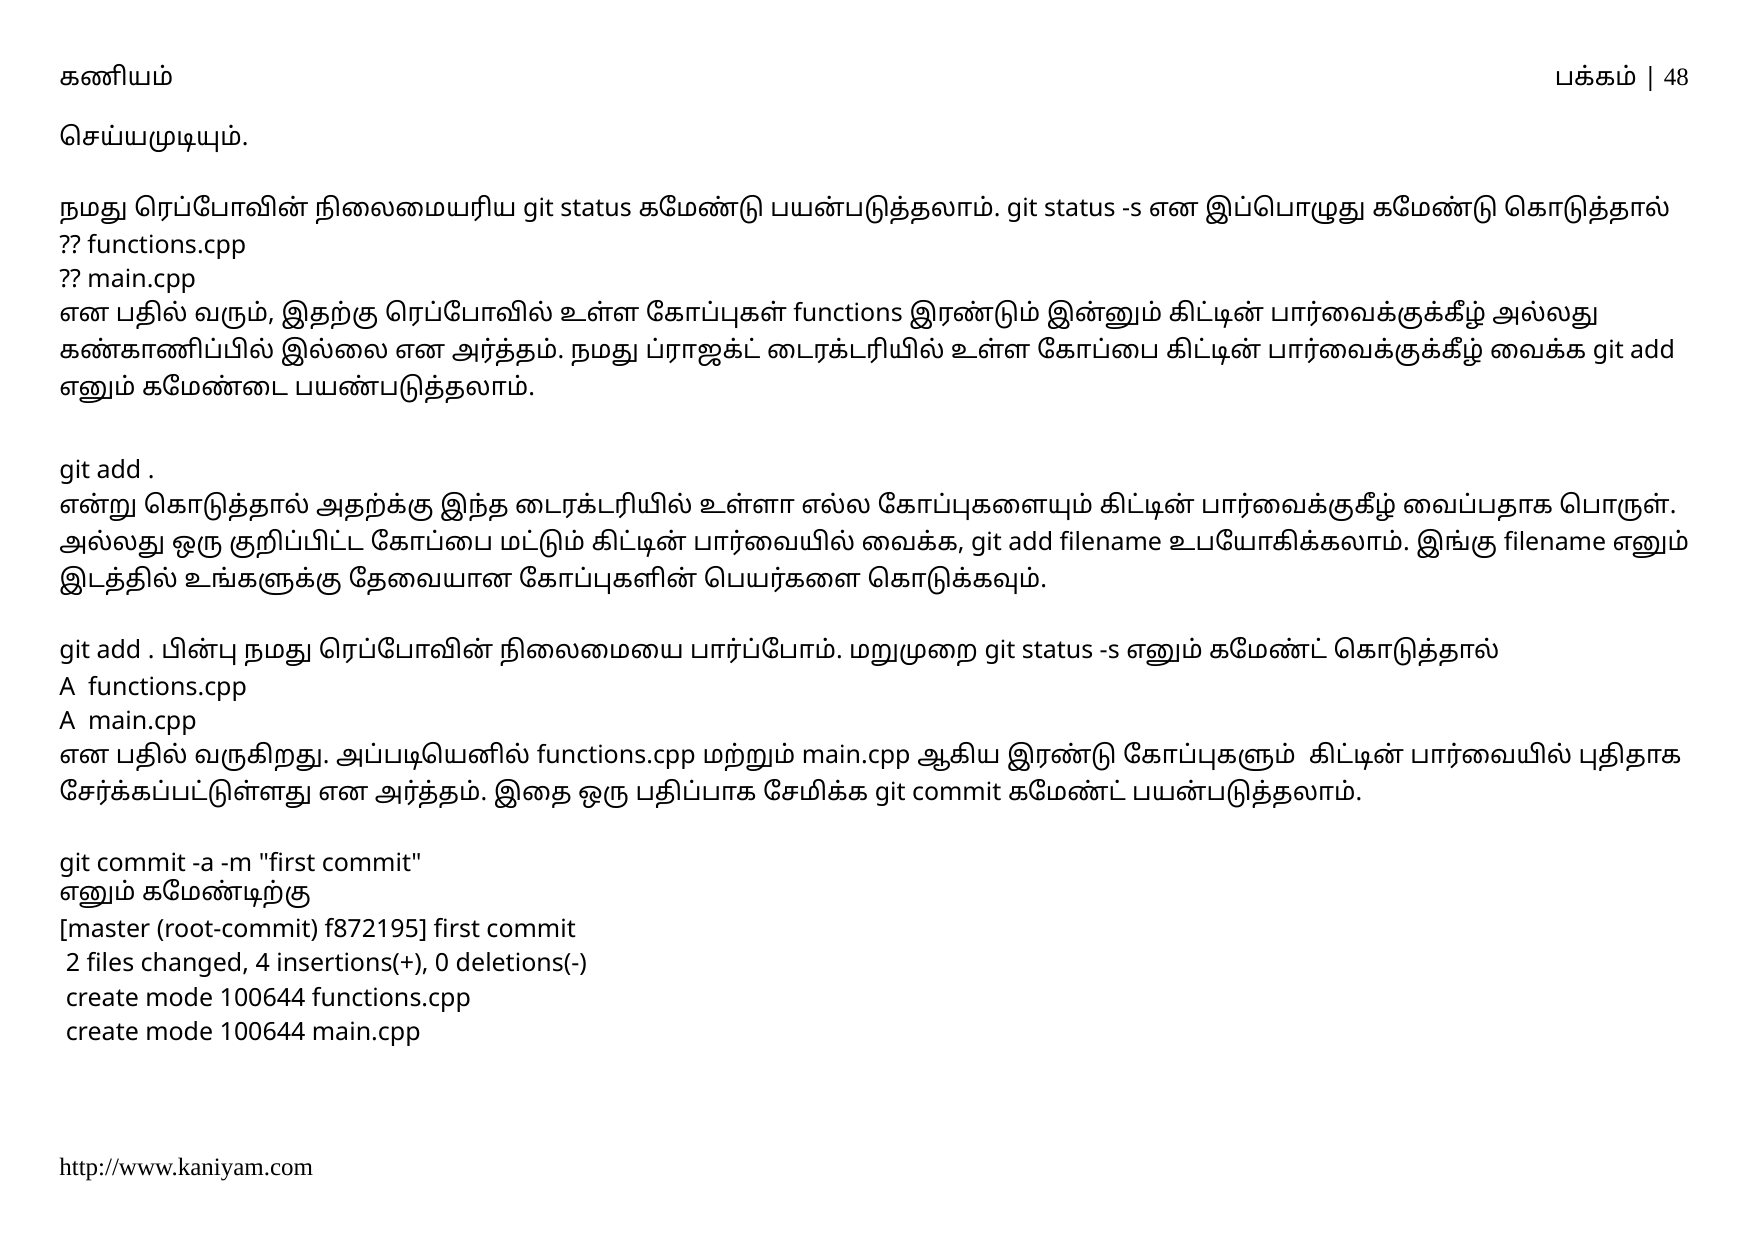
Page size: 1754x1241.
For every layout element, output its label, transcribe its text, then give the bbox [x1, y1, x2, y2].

text செய்யமுடியும். நமது ரெப்போவின் நிலைமையரிய git status கமேண்டு பயன்படுத்தலாம். git status -s என இப்பொழுது கமேண்டு கொடுத்தால் ?? functions.cpp ?? main.cpp என பதில் வரும், இதற்கு ரெப்போவில் உள்ள கோப்புகள் functions இரண்டும் இன்னும் கிட்டின் பார்வைக்குக்கீழ் அல்லது கண்காணிப்பில் இல்லை என அர்த்தம். நமது ப்ராஜக்ட் டைரக்டரியில் உள்ள கோப்பை கிட்டின் பார்வைக்குக்கீழ் வைக்க git add எனும் கமேண்டை பயண்படுத்தலாம். [59, 118, 1695, 406]
text git add . என்று கொடுத்தால் அதற்க்கு இந்த டைரக்டரியில் உள்ளா எல்ல கோப்புகளையும் கிட்டின் பார்வைக்குகீழ் வைப்பதாக பொருள். அல்லது ஒரு குறிப்பிட்ட கோப்பை மட்டும் கிட்டின் பார்வையில் வைக்க, git add filename உபயோகிக்கலாம். இங்கு filename எனும் இடத்தில் உங்களுக்கு தேவையான கோப்புகளின் பெயர்களை கொடுக்கவும். git add . பின்பு நமது ரெப்போவின் நிலைமையை பார்ப்போம். மறுமுறை git status -s எனும் கமேண்ட் கொடுத்தால் A functions.cpp A main.cpp என பதில் வருகிறது. அப்படியெனில் functions.cpp மற்றும் main.cpp ஆகிய இரண்டு கோப்புகளும் கிட்டின் பார்வையில் புதிதாக சேர்க்கப்பட்டுள்ளது என அர்த்தம். இதை ஒரு பதிப்பாக சேமிக்க git commit கமேண்ட் பயன்படுத்தலாம். git commit -a -m "first commit" எனும் கமேண்டிற்கு [master (root-commit) f872195] first commit 2 files changed, 4 insertions(+), 0 deletions(-) create mode 100644 functions.cpp create mode 100644 main.cpp [59, 418, 1695, 1047]
text [59, 1060, 1695, 1094]
